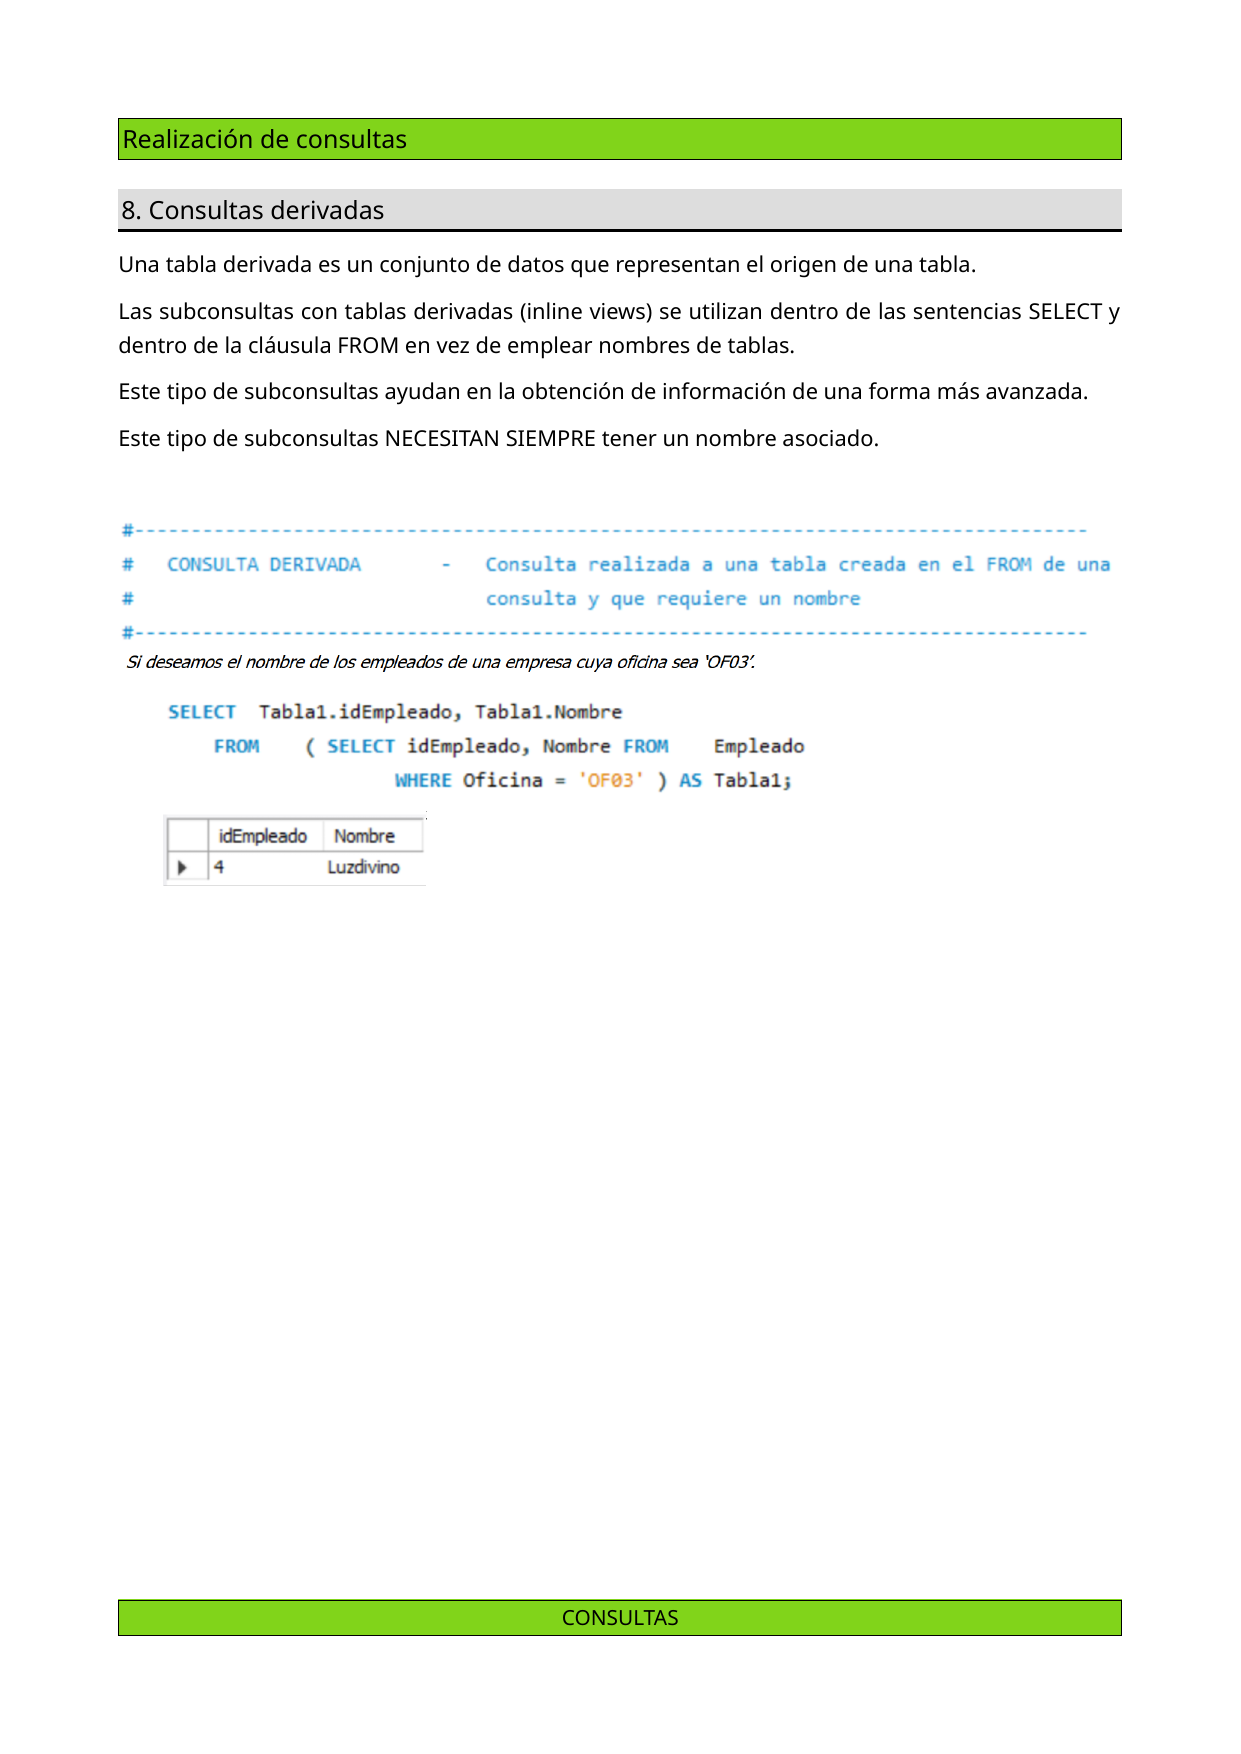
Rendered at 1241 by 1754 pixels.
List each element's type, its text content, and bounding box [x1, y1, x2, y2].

picture [118, 516, 1123, 892]
text Una tabla derivada es un conjunto de datos que representan el origen de una tabla. [118, 249, 1122, 279]
text Este tipo de subconsultas NECESITAN SIEMPRE tener un nombre asociado. [118, 423, 1122, 453]
text 8. Consultas derivadas [118, 189, 1122, 229]
text Las subconsultas con tablas derivadas (inline views) se utilizan dentro de las sentencias SELECT y dentro de la cláusula FROM en vez de emplear nombres de tablas. [118, 296, 1122, 359]
text Este tipo de subconsultas ayudan en la obtención de información de una forma más avanzada. [118, 376, 1122, 406]
